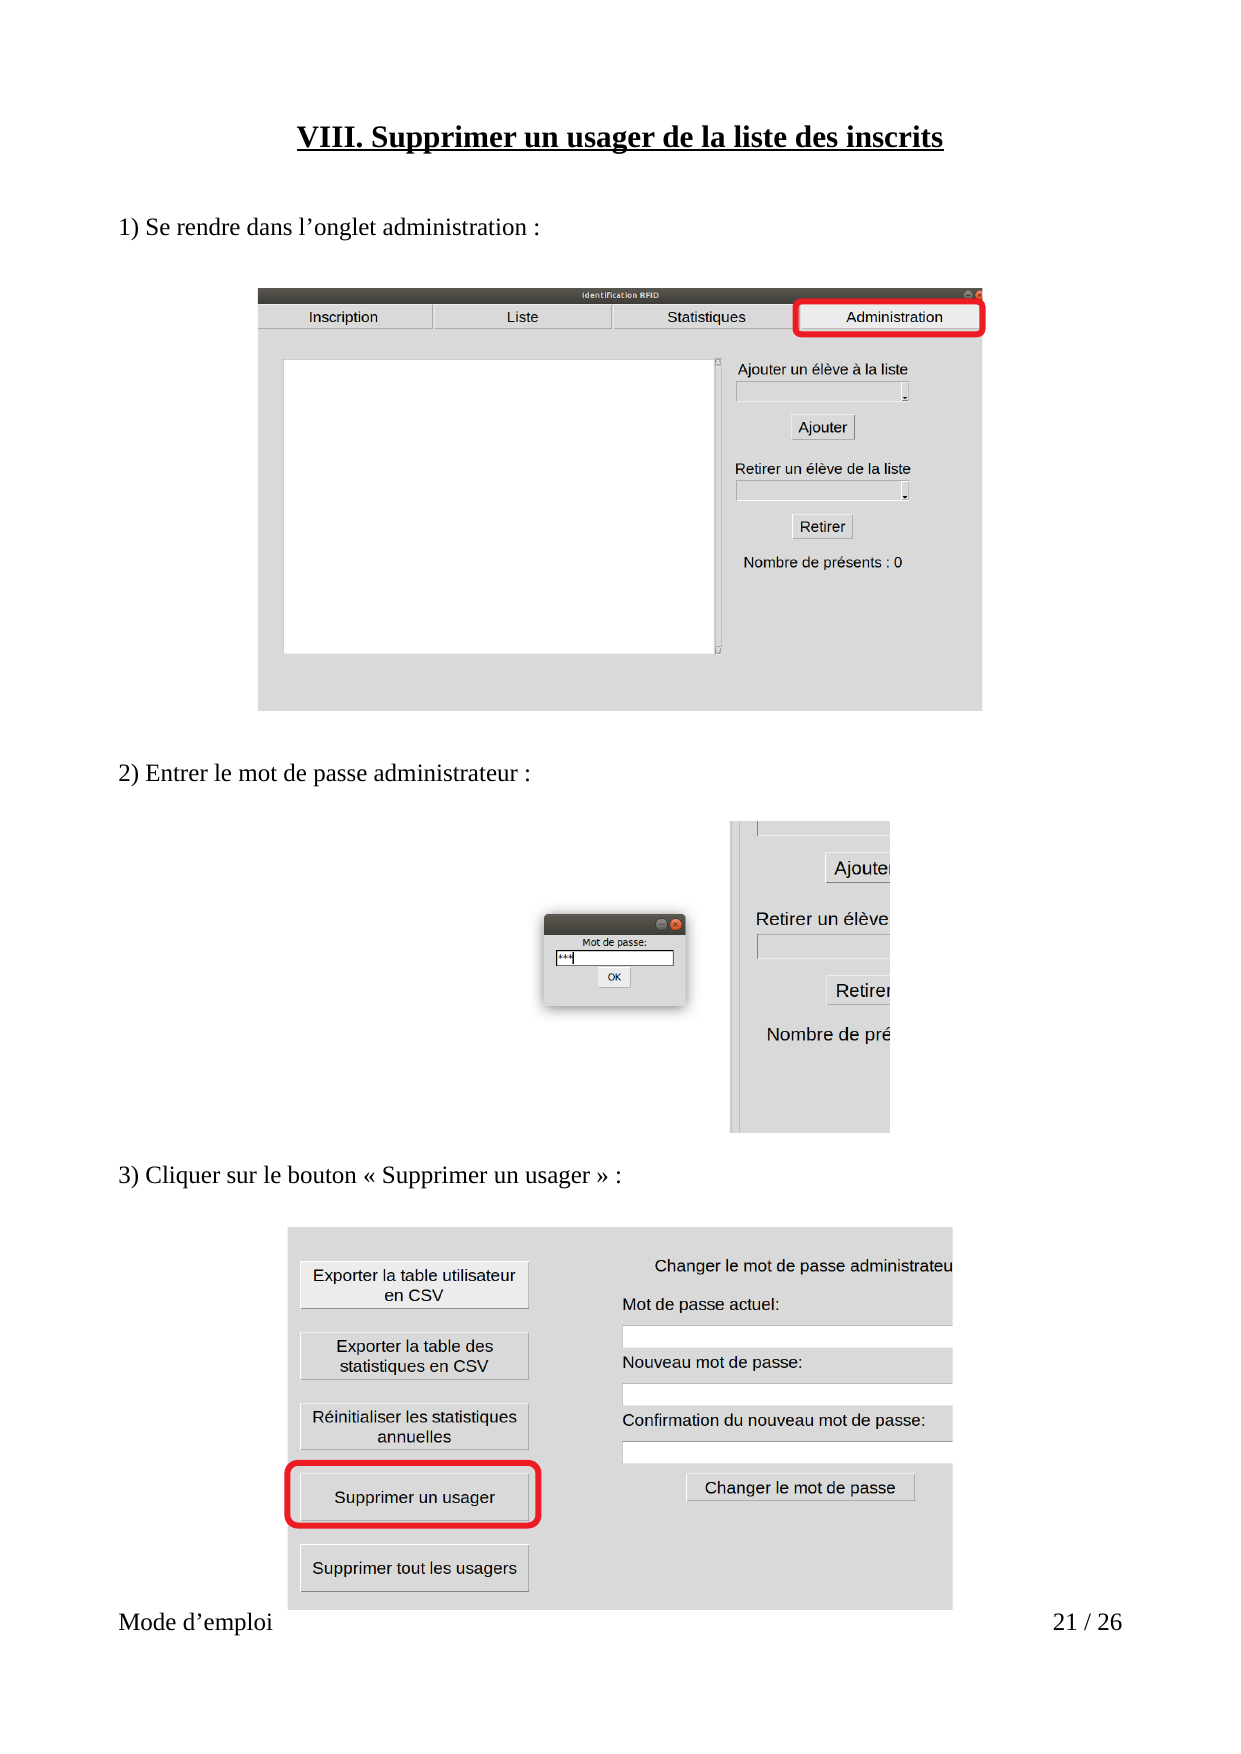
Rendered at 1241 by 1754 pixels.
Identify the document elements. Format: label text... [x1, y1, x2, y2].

picture [287, 1227, 953, 1610]
text 1) Se rendre dans l’onglet administration : [118, 212, 1122, 240]
picture [412, 821, 842, 1133]
text VIII. Supprimer un usager de la liste des inscrits [118, 118, 1122, 154]
picture [257, 288, 983, 711]
picture [291, 1466, 535, 1522]
text 2) Entrer le mot de passe administrateur : [118, 758, 1122, 787]
text 3) Cliquer sur le bouton « Supprimer un usager » : [118, 1160, 1122, 1189]
picture [799, 305, 979, 331]
